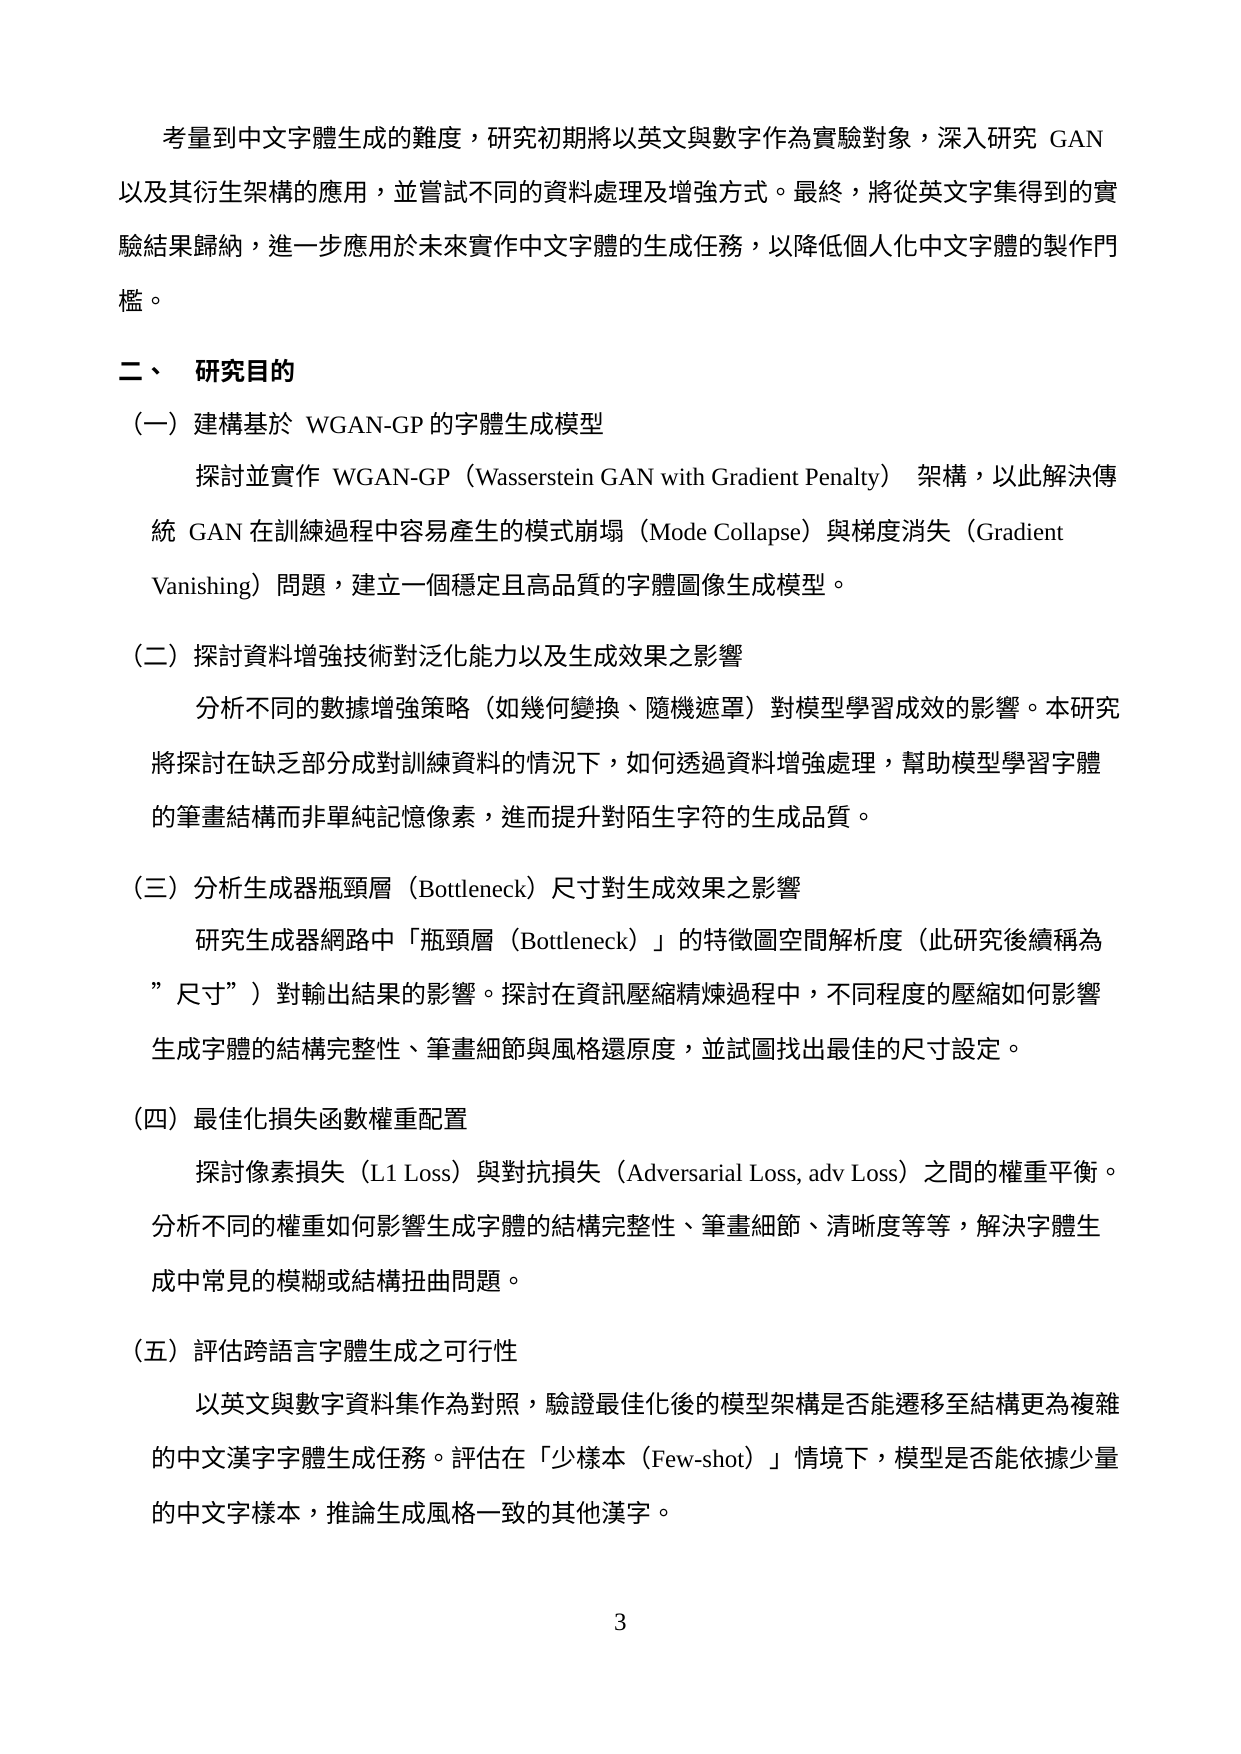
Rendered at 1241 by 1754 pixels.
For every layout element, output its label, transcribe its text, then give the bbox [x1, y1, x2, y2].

subtitle 評估跨語言字體生成之可行性 [118, 1332, 1122, 1368]
text 分析不同的數據增強策略（如幾何變換、隨機遮罩）對模型學習成效的影響。本研究將探討在缺乏部分成對訓練資料的情況下，如何透過資料增強處理，幫助模型學習字體的筆畫結構而非單純記憶像素，進而提升對陌生字符的生成品質。 [151, 689, 1122, 834]
subtitle 探討資料增強技術對泛化能力以及生成效果之影響 [118, 636, 1122, 672]
subtitle 研究目的 [118, 352, 1122, 388]
text 以英文與數字資料集作為對照，驗證最佳化後的模型架構是否能遷移至結構更為複雜的中文漢字字體生成任務。評估在「少樣本（Few-shot）」情境下，模型是否能依據少量的中文字樣本，推論生成風格一致的其他漢字。 [151, 1384, 1122, 1529]
text 探討並實作 WGAN-GP（Wasserstein GAN with Gradient Penalty） 架構，以此解決傳統 GAN 在訓練過程中容易產生的模式崩塌（Mode Collapse）與梯度消失（Gradient Vanishing）問題，建立一個穩定且高品質的字體圖像生成模型。 [151, 457, 1122, 602]
subtitle 分析生成器瓶頸層（Bottleneck）尺寸對生成效果之影響 [118, 868, 1122, 904]
text 研究生成器網路中「瓶頸層（Bottleneck）」的特徵圖空間解析度（此研究後續稱為”尺寸”）對輸出結果的影響。探討在資訊壓縮精煉過程中，不同程度的壓縮如何影響生成字體的結構完整性、筆畫細節與風格還原度，並試圖找出最佳的尺寸設定。 [151, 921, 1122, 1066]
text 探討像素損失（L1 Loss）與對抗損失（Adversarial Loss, adv Loss）之間的權重平衡。分析不同的權重如何影響生成字體的結構完整性、筆畫細節、清晰度等等，解決字體生成中常見的模糊或結構扭曲問題。 [151, 1152, 1122, 1297]
text 考量到中文字體生成的難度，研究初期將以英文與數字作為實驗對象，深入研究 GAN 以及其衍生架構的應用，並嘗試不同的資料處理及增強方式。最終，將從英文字集得到的實驗結果歸納，進一步應用於未來實作中文字體的生成任務，以降低個人化中文字體的製作門檻。 [118, 118, 1122, 317]
subtitle 最佳化損失函數權重配置 [118, 1100, 1122, 1136]
subtitle 建構基於 WGAN-GP 的字體生成模型 [118, 404, 1122, 441]
